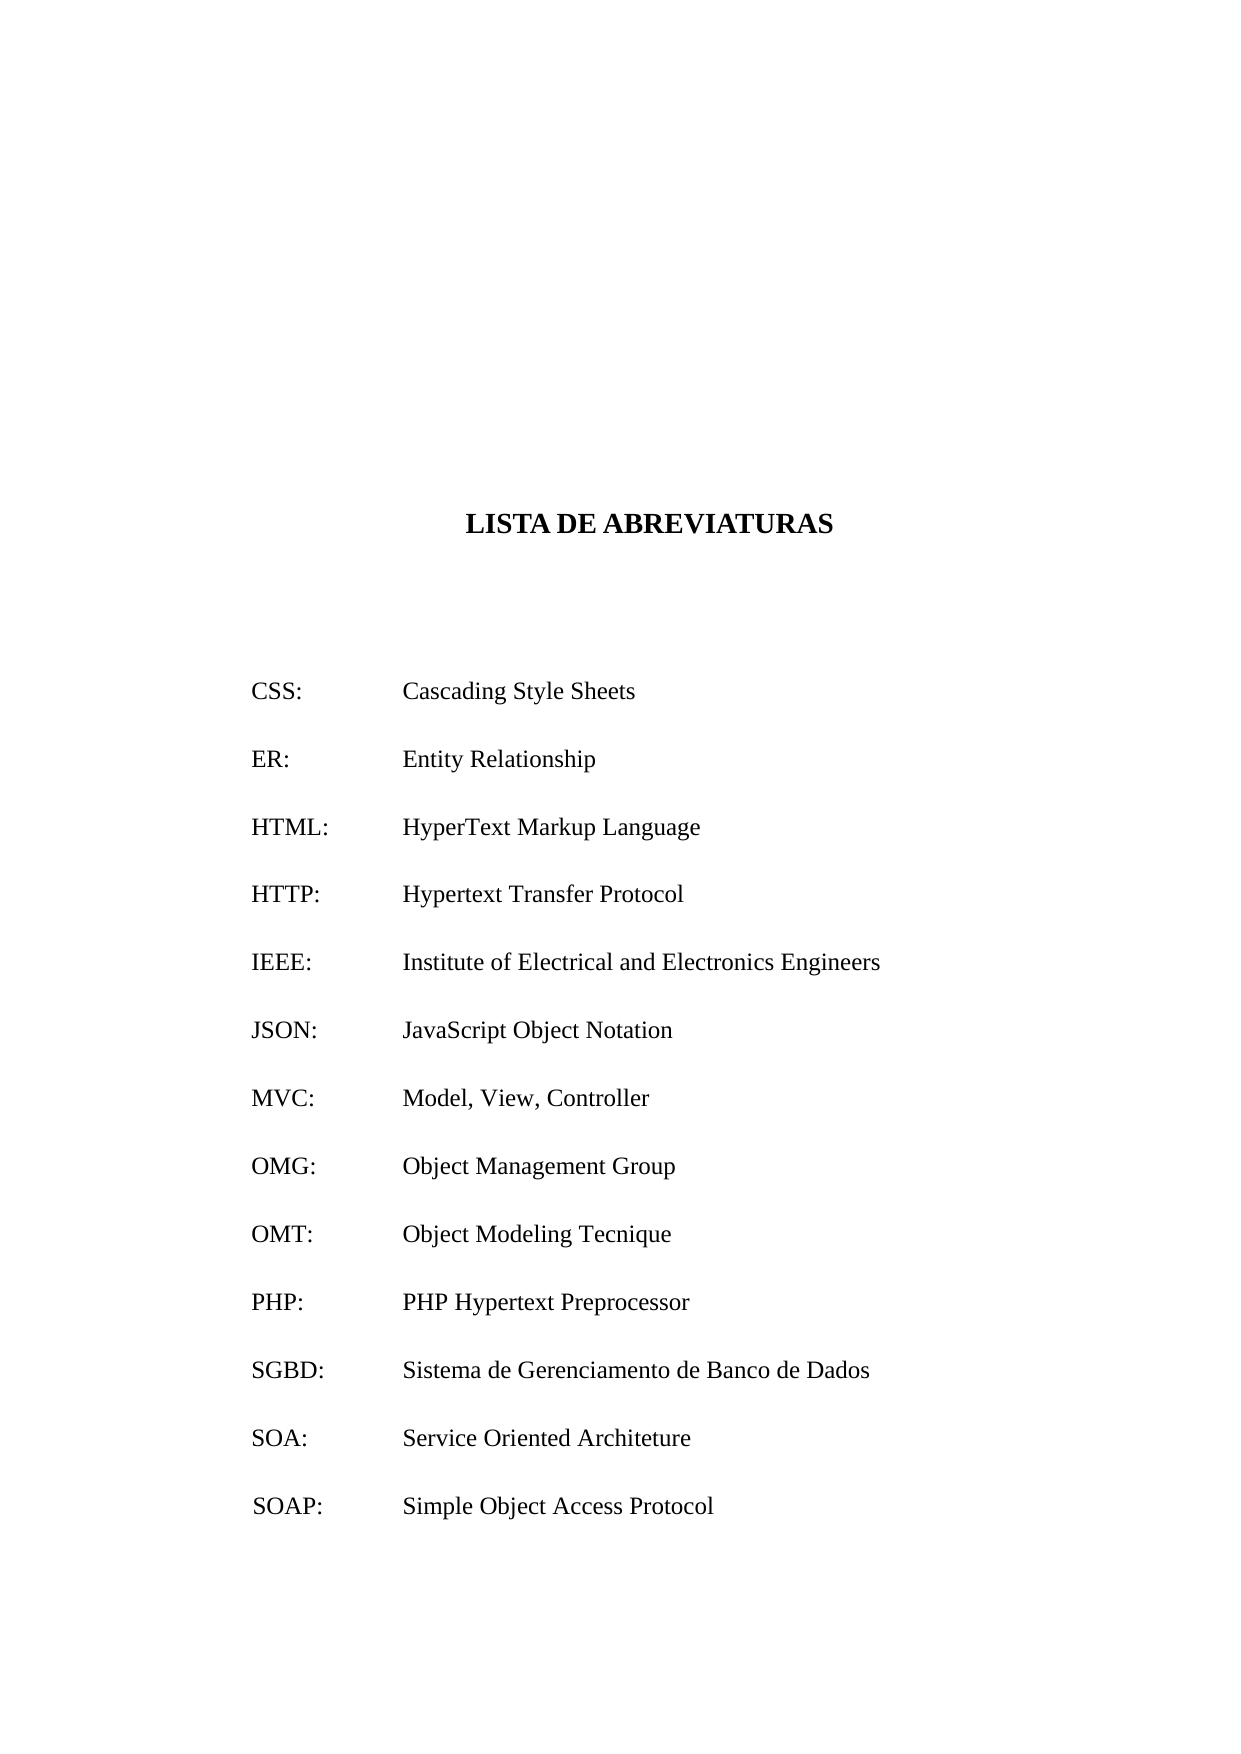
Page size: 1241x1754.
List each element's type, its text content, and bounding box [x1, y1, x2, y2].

text ER: Entity Relationship [177, 744, 1122, 772]
text SOA: Service Oriented Architeture [177, 1423, 1122, 1452]
text LISTA DE ABREVIATURAS [177, 506, 1122, 540]
text OMG: Object Management Group [177, 1151, 1122, 1180]
text SGBD: Sistema de Gerenciamento de Banco de Dados [177, 1355, 1122, 1384]
text MVC: Model, View, Controller [177, 1083, 1122, 1112]
text IEEE: Institute of Electrical and Electronics Engineers [177, 947, 1122, 976]
text PHP: PHP Hypertext Preprocessor [177, 1287, 1122, 1316]
text SOAP: Simple Object Access Protocol [177, 1491, 1122, 1519]
text HTTP: Hypertext Transfer Protocol [177, 879, 1122, 908]
text JSON: JavaScript Object Notation [177, 1015, 1122, 1044]
text OMT: Object Modeling Tecnique [177, 1219, 1122, 1248]
text HTML: HyperText Markup Language [177, 812, 1122, 840]
text CSS: Cascading Style Sheets [177, 676, 1122, 704]
